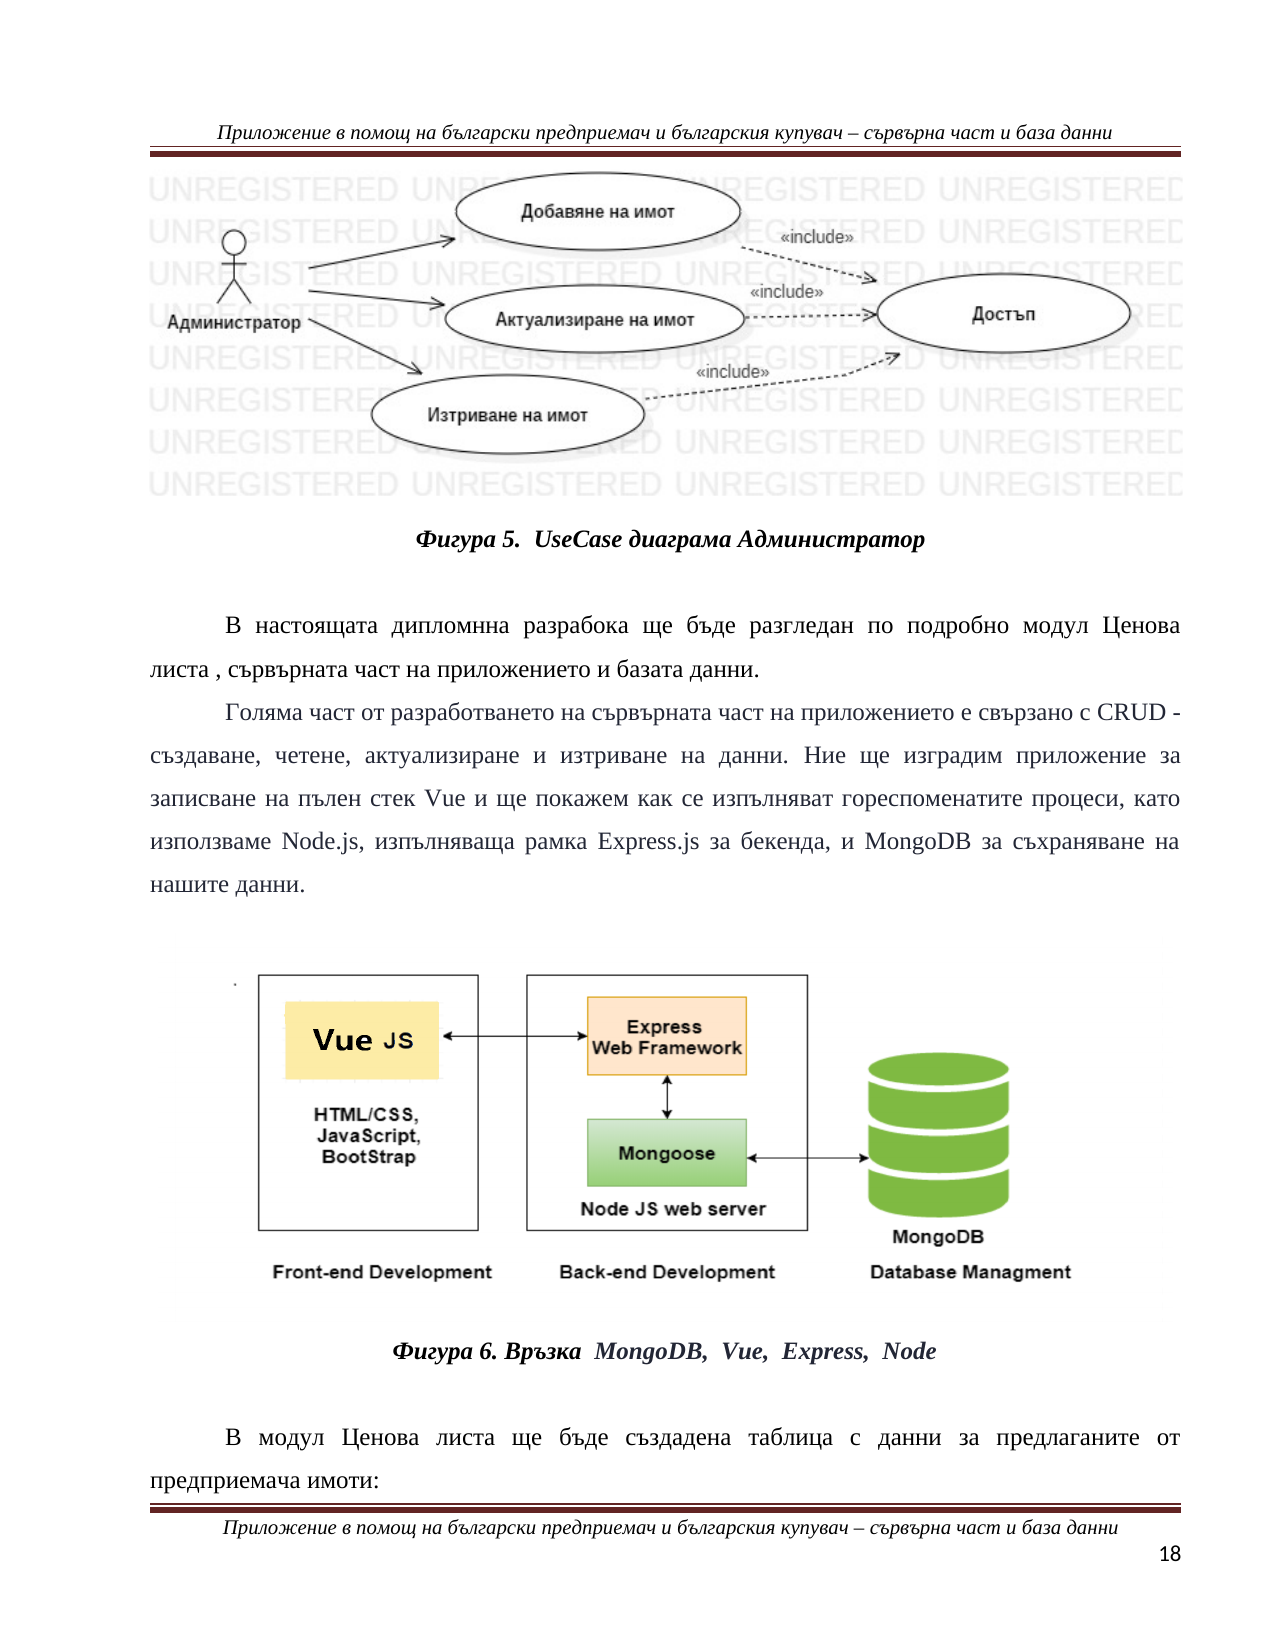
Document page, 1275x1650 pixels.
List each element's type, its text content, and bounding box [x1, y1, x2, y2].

picture [148, 159, 1183, 510]
picture [158, 933, 1173, 1322]
text В модул Ценова листа ще бъде създадена таблица с данни за предлаганите от предприемача имоти: [150, 1422, 1181, 1494]
text Фигура 6. Връзка MongoDB, Vue, Express, Node [150, 912, 1181, 1364]
text Фигура 5. UseCase диаграма Администратор [150, 510, 1181, 553]
text В настоящата дипломнна разрабока ще бъде разгледан по подробно модул Ценова листа , сървърната част на приложението и базата данни. [150, 611, 1181, 682]
text Голяма част от разработването на сървърната част на приложението е свързано с CRUD - създаване, четене, актуализиране и изтриване на данни. Ние ще изградим приложение за записване на пълен стек Vue и ще покажем как се изпълняват гореспоменатите процеси, като използваме Node.js, изпълняваща рамка Express.js за бекенда, и MongoDB за съхраняване на нашите данни. [150, 697, 1181, 898]
